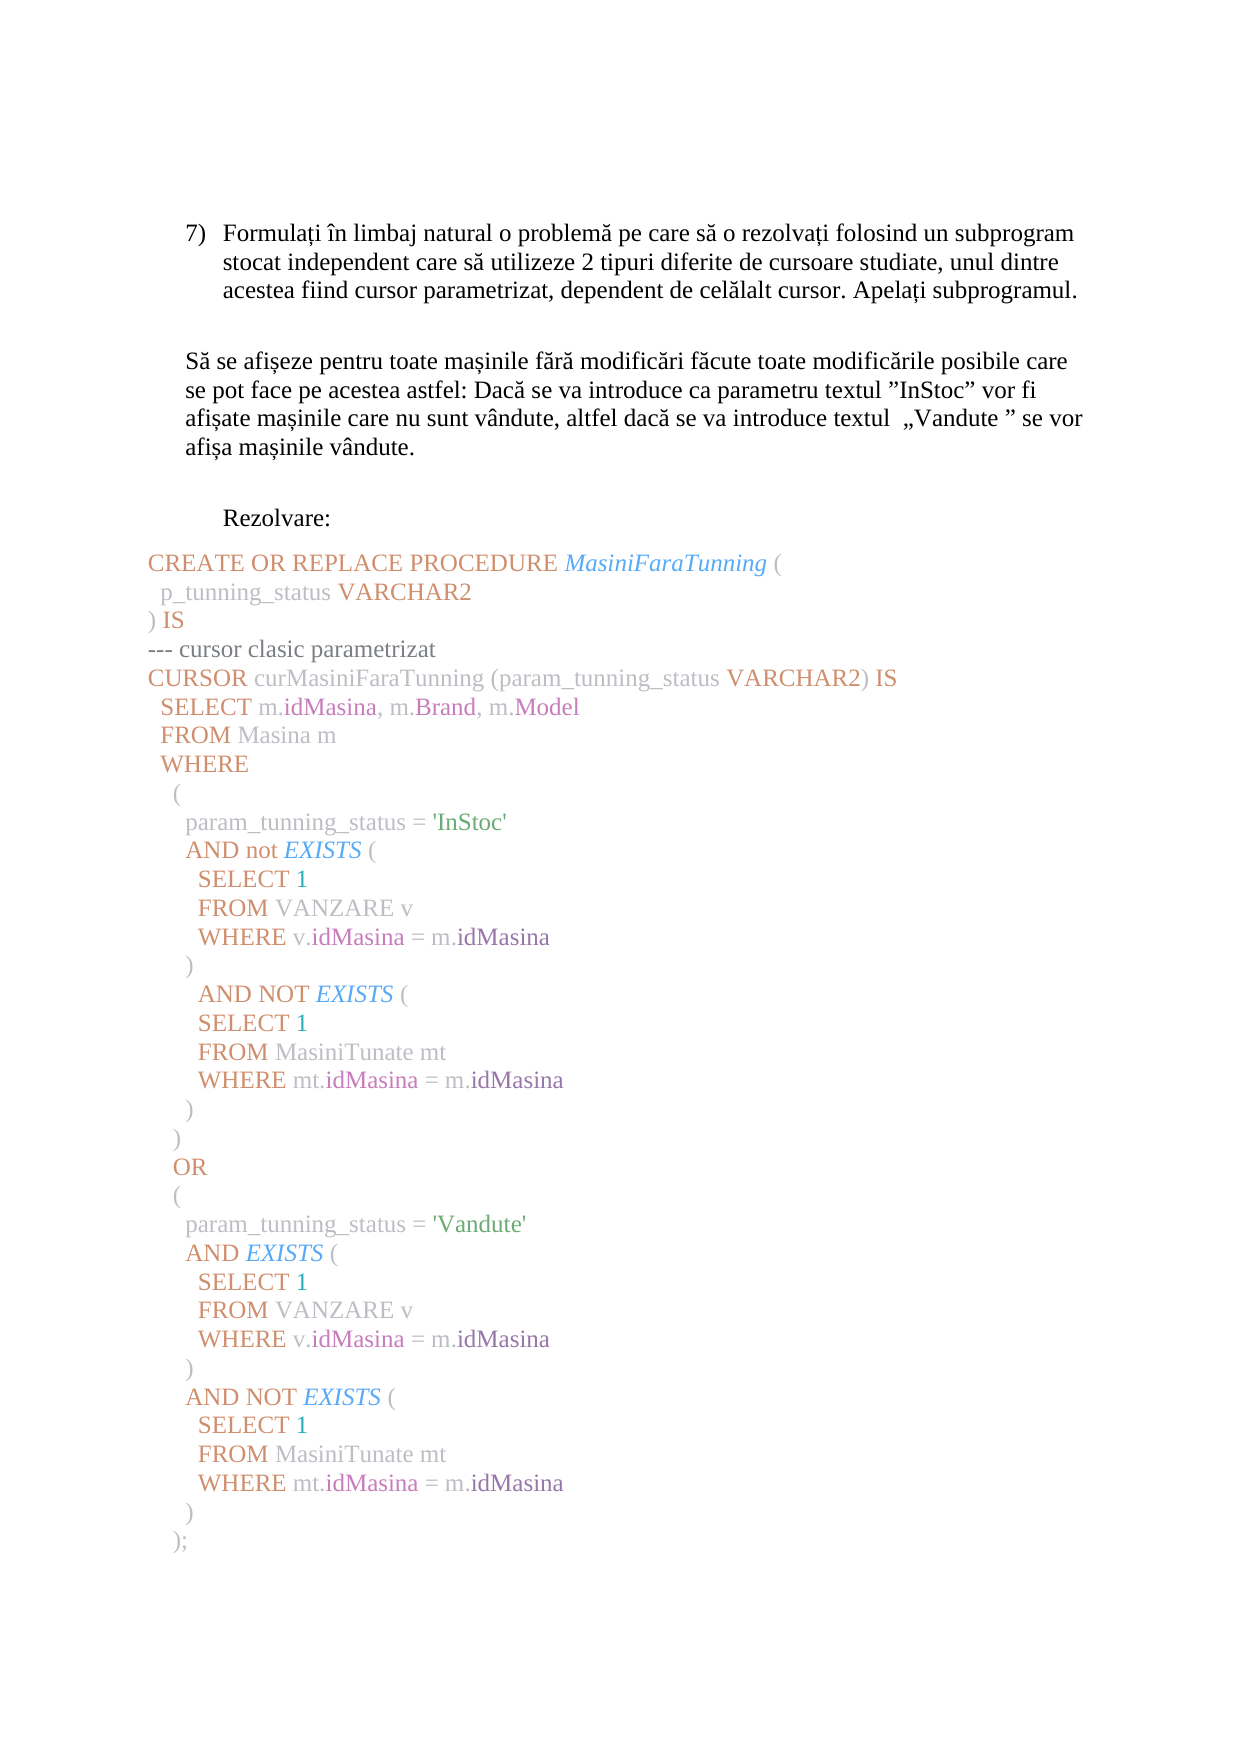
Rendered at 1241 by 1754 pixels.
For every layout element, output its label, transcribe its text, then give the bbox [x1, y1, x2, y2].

list Rezolvare: [223, 503, 1093, 531]
text Să se afișeze pentru toate mașinile fără modificări făcute toate modificările posibile care se pot face pe acestea astfel: Dacă se va introduce ca parametru textul ”InStoc” vor fi afișate mașinile care nu sunt vândute, altfel dacă se va introduce textul „Vandute ” se vor afișa mașinile vândute. [185, 346, 1093, 461]
list Formulați în limbaj natural o problemă pe care să o rezolvați folosind un subprogram stocat independent care să utilizeze 2 tipuri diferite de cursoare studiate, unul dintre acestea fiind cursor parametrizat, dependent de celălalt cursor. Apelați subprogramul. [185, 218, 1093, 304]
text CREATE OR REPLACE PROCEDURE MasiniFaraTunning ( p_tunning_status VARCHAR2 ) IS --- cursor clasic parametrizat CURSOR curMasiniFaraTunning (param_tunning_status VARCHAR2) IS SELECT m.idMasina, m.Brand, m.Model FROM Masina m WHERE ( param_tunning_status = 'InStoc' AND not EXISTS ( SELECT 1 FROM VANZARE v WHERE v.idMasina = m.idMasina ) AND NOT EXISTS ( SELECT 1 FROM MasiniTunate mt WHERE mt.idMasina = m.idMasina ) ) OR ( param_tunning_status = 'Vandute' AND EXISTS ( SELECT 1 FROM VANZARE v WHERE v.idMasina = m.idMasina ) AND NOT EXISTS ( SELECT 1 FROM MasiniTunate mt WHERE mt.idMasina = m.idMasina ) ); [148, 548, 1093, 1583]
